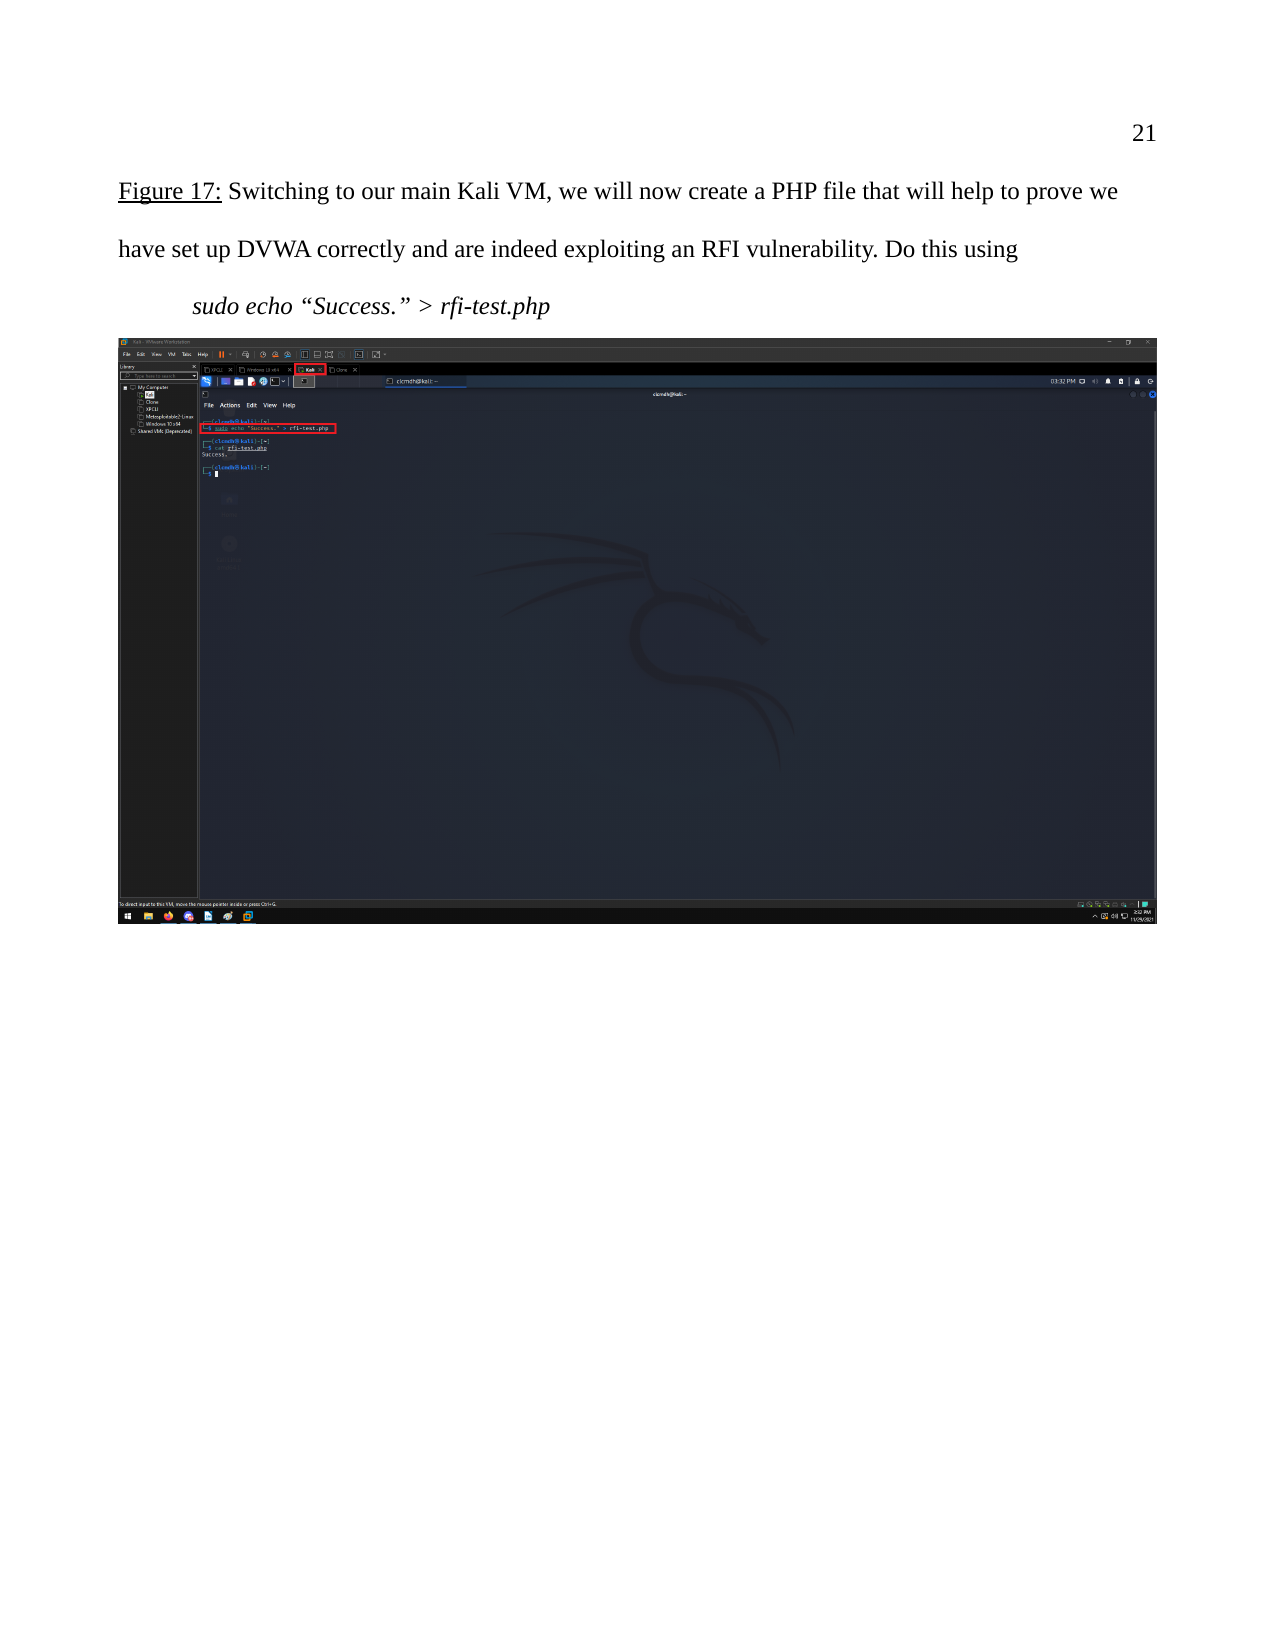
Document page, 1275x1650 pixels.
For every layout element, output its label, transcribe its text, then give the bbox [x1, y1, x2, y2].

text sudo echo “Success.” > rfi-test.php [118, 291, 1157, 320]
picture [118, 338, 1157, 924]
text Figure 17: Switching to our main Kali VM, we will now create a PHP file that will help to prove we have set up DVWA correctly and are indeed exploiting an RFI vulnerability. Do this using [118, 176, 1157, 263]
